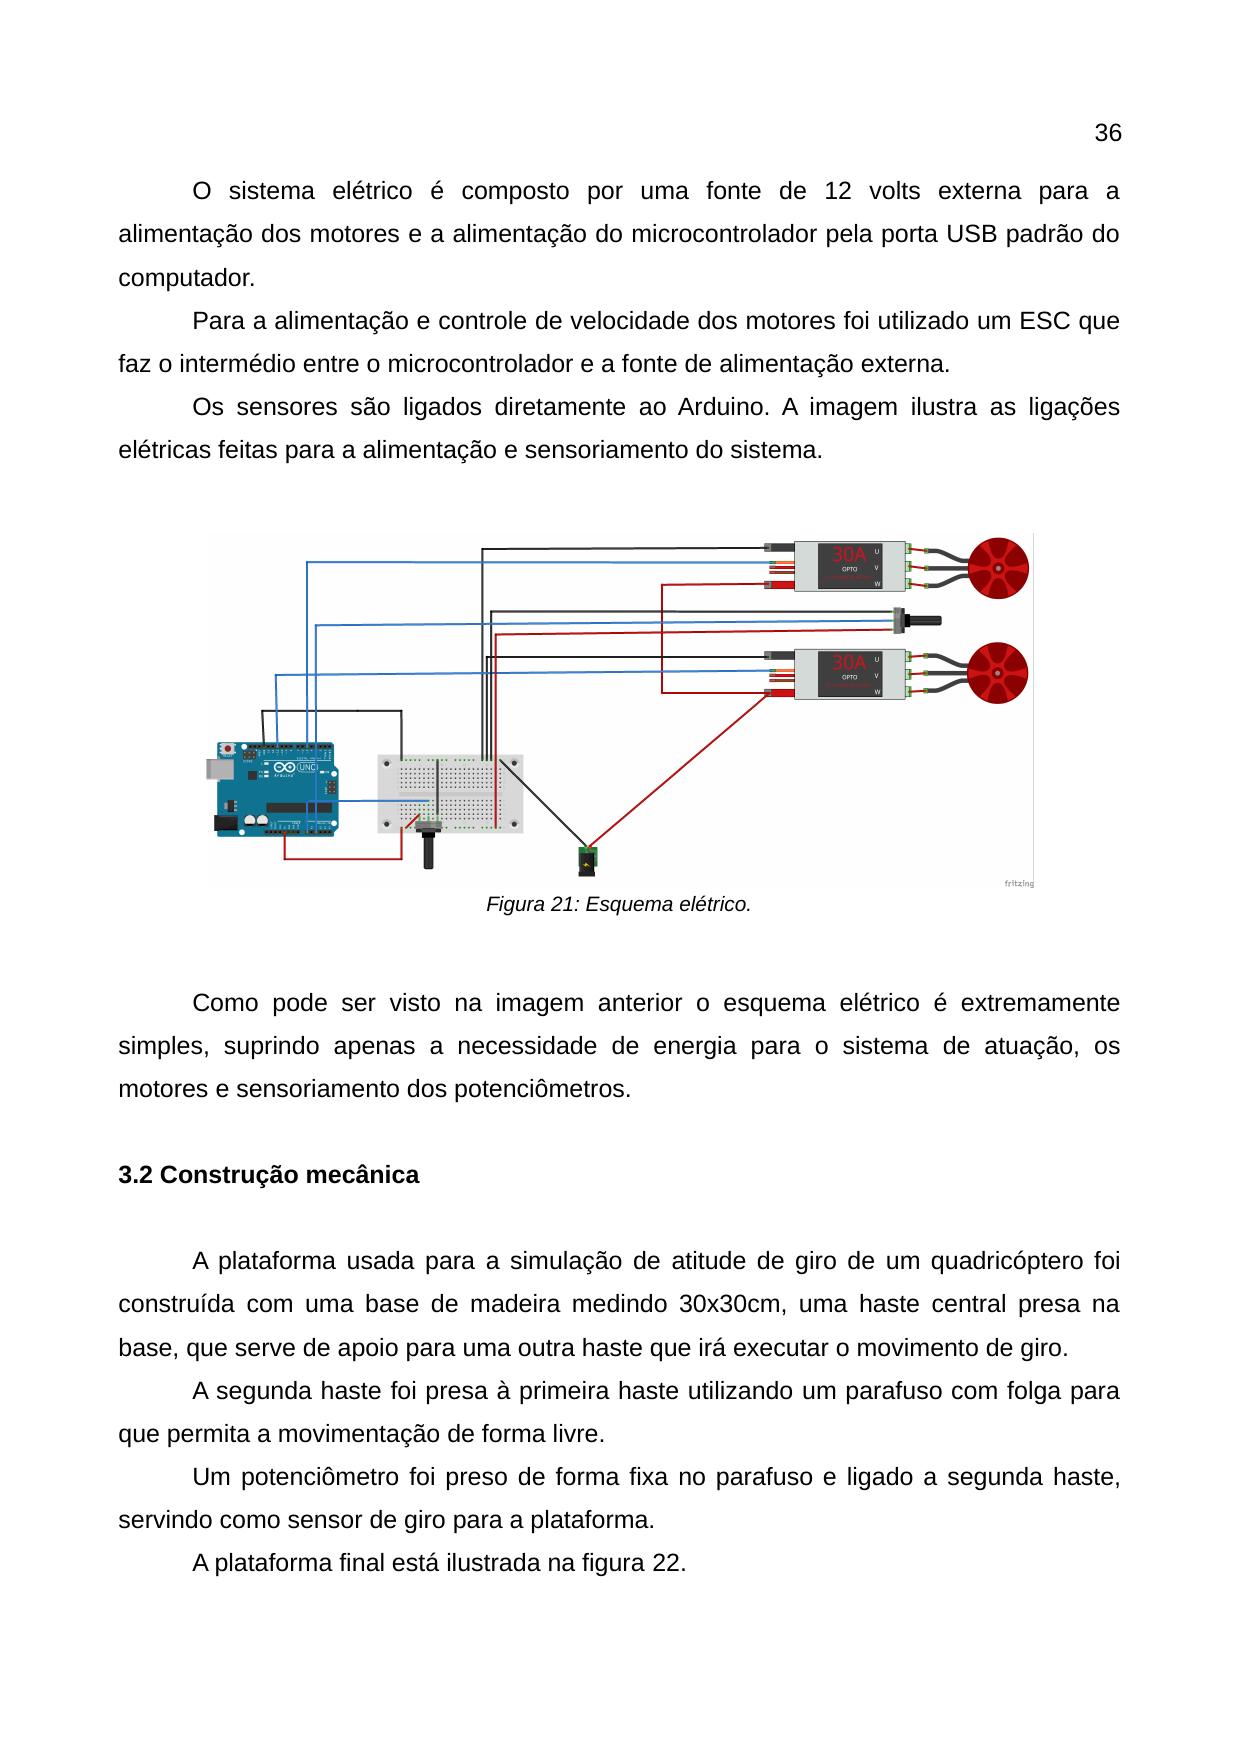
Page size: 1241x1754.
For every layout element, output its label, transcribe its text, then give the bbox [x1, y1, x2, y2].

text Como pode ser visto na imagem anterior o esquema elétrico é extremamente simples, suprindo apenas a necessidade de energia para o sistema de atuação, os motores e sensoriamento dos potenciômetros. [118, 987, 1122, 1102]
text O sistema elétrico é composto por uma fonte de 12 volts externa para a alimentação dos motores e a alimentação do microcontrolador pela porta USB padrão do computador. [118, 176, 1122, 291]
text Para a alimentação e controle de velocidade dos motores foi utilizado um ESC que faz o intermédio entre o microcontrolador e a fonte de alimentação externa. [118, 306, 1122, 378]
subtitle 3.2 Construção mecânica [118, 1160, 1122, 1189]
text A segunda haste foi presa à primeira haste utilizando um parafuso com folga para que permita a movimentação de forma livre. [118, 1376, 1122, 1447]
text A plataforma final está ilustrada na figura 22. [118, 1548, 1122, 1577]
text Figura 21: Esquema elétrico. [206, 888, 1034, 916]
text A plataforma usada para a simulação de atitude de giro de um quadricóptero foi construída com uma base de madeira medindo 30x30cm, uma haste central presa na base, que serve de apoio para uma outra haste que irá executar o movimento de giro. [118, 1246, 1122, 1361]
picture [206, 533, 1034, 888]
text Um potenciômetro foi preso de forma fixa no parafuso e ligado a segunda haste, servindo como sensor de giro para a plataforma. [118, 1462, 1122, 1534]
text Os sensores são ligados diretamente ao Arduino. A imagem ilustra as ligações elétricas feitas para a alimentação e sensoriamento do sistema. [118, 392, 1122, 464]
